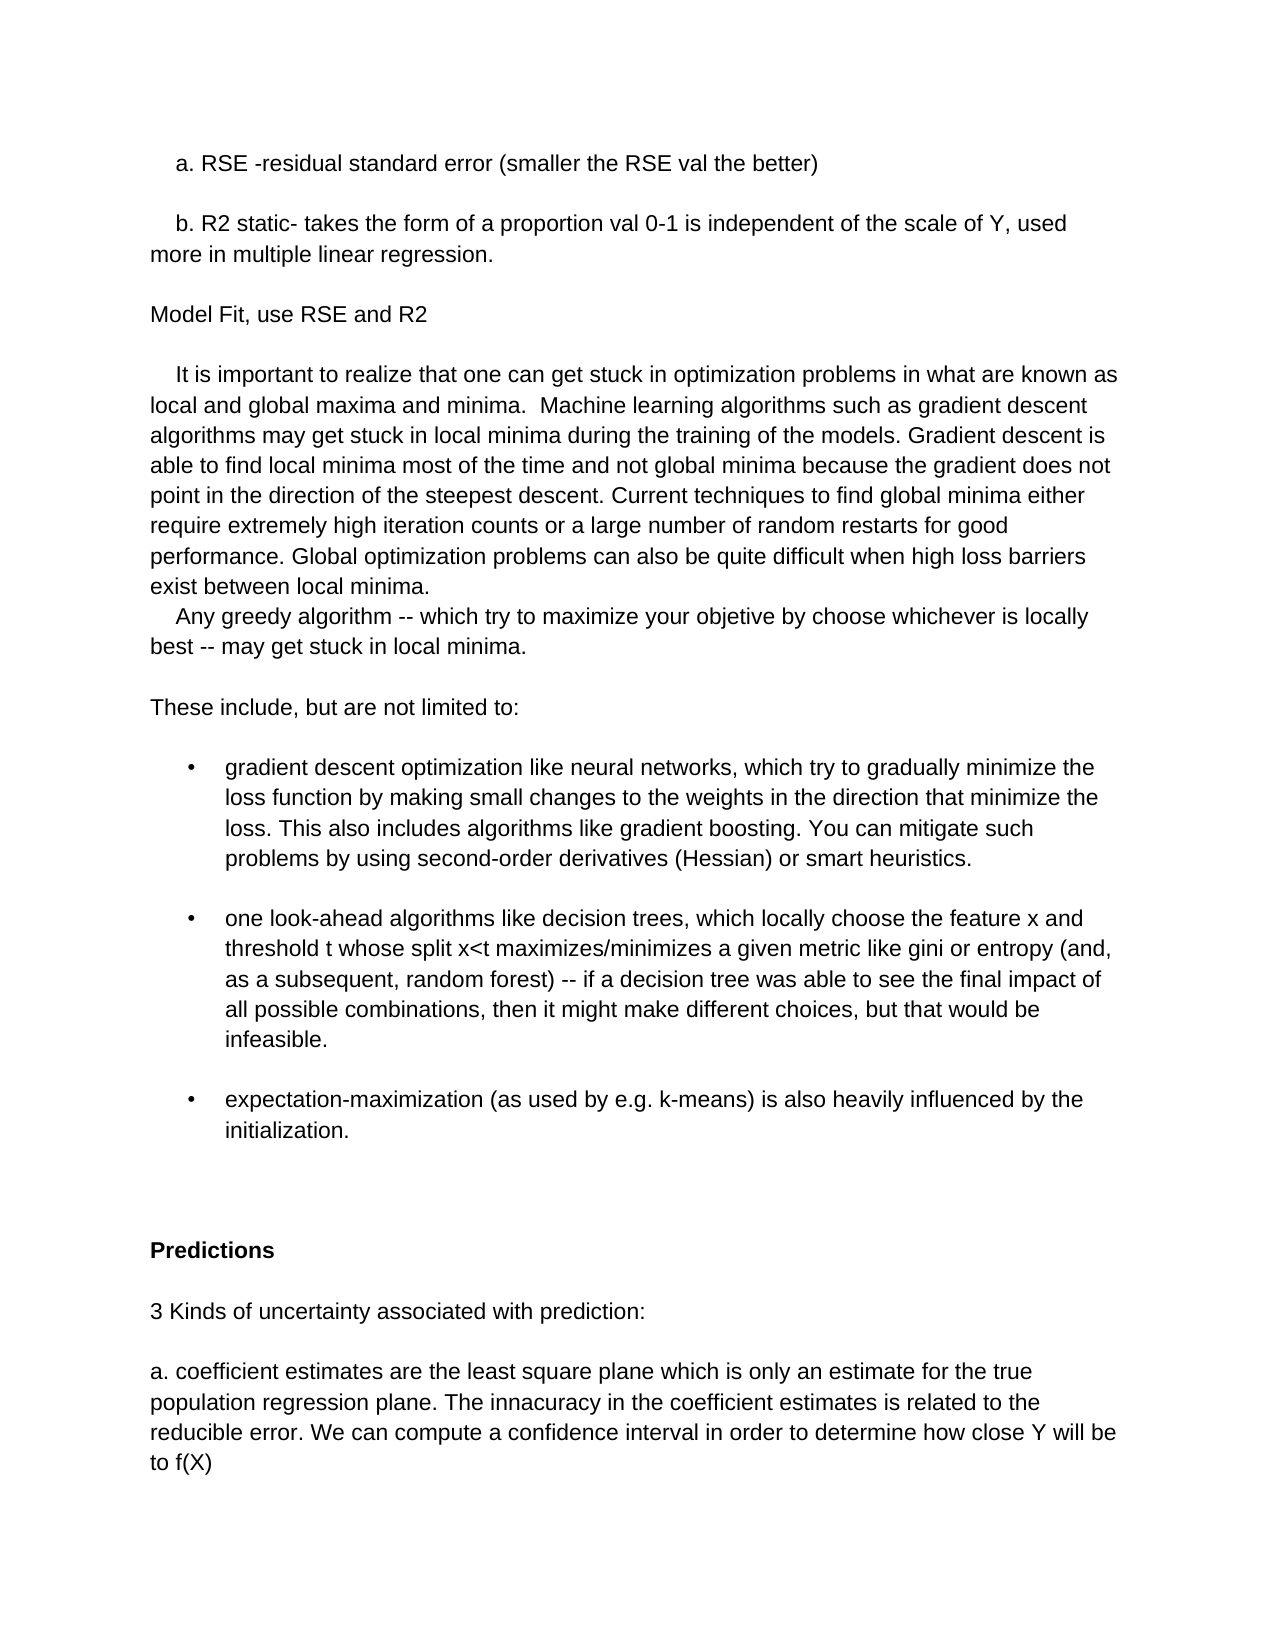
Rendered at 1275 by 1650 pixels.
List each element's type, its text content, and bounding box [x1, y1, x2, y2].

text a. coefficient estimates are the least square plane which is only an estimate for the true population regression plane. The innacuracy in the coefficient estimates is related to the reducible error. We can compute a confidence interval in order to determine how close Y will be to f(X) [150, 1358, 1125, 1475]
list one look-ahead algorithms like decision trees, which locally choose the feature x and threshold t whose split x<t maximizes/minimizes a given metric like gini or entropy (and, as a subsequent, random forest) -- if a decision tree was able to see the final impact of all possible combinations, then it might make different choices, but that would be infeasible. [187, 905, 1125, 1052]
text It is important to realize that one can get stuck in optimization problems in what are known as local and global maxima and minima. Machine learning algorithms such as gradient descent algorithms may get stuck in local minima during the training of the models. Gradient descent is able to find local minima most of the time and not global minima because the gradient does not point in the direction of the steepest descent. Current techniques to find global minima either require extremely high iteration counts or a large number of random restarts for good performance. Global optimization problems can also be quite difficult when high loss barriers exist between local minima. [150, 361, 1125, 599]
list expectation-maximization (as used by e.g. k-means) is also heavily influenced by the initialization. [187, 1086, 1125, 1173]
list gradient descent optimization like neural networks, which try to gradually minimize the loss function by making small changes to the weights in the direction that minimize the loss. This also includes algorithms like gradient boosting. You can mitigate such problems by using second-order derivatives (Hessian) or smart heuristics. [187, 754, 1125, 871]
text Predictions 3 Kinds of uncertainty associated with prediction: [150, 1207, 1125, 1324]
text a. RSE -residual standard error (smaller the RSE val the better) b. R2 static- takes the form of a proportion val 0-1 is independent of the scale of Y, used more in multiple linear regression. Model Fit, use RSE and R2 [150, 150, 1125, 327]
text These include, but are not limited to: [150, 694, 1125, 720]
text Any greedy algorithm -- which try to maximize your objetive by choose whichever is locally best -- may get stuck in local minima. [150, 603, 1125, 660]
